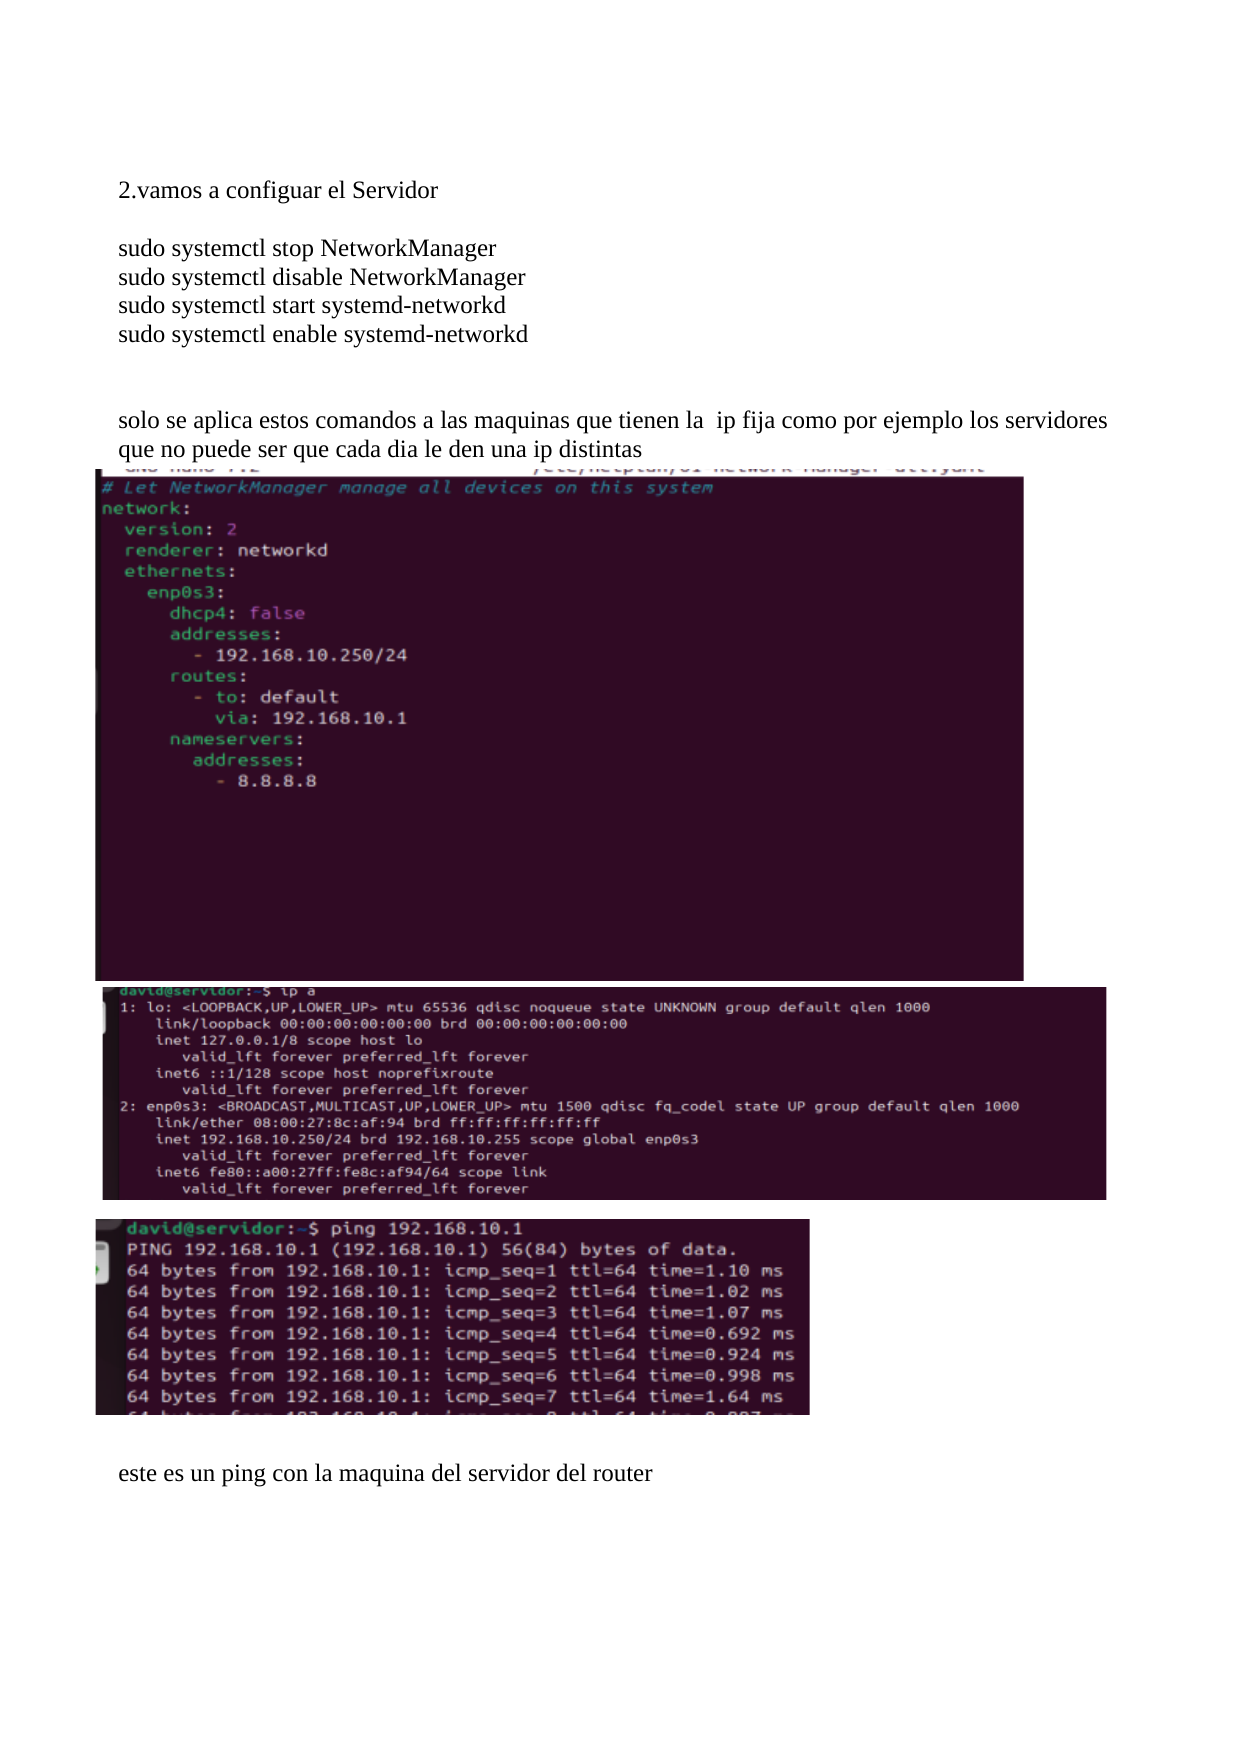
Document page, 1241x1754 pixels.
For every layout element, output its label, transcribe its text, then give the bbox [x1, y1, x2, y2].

text 2.vamos a configuar el Servidor [118, 176, 1122, 204]
picture [95, 1219, 810, 1415]
text este es un ping con la maquina del servidor del router [118, 1458, 1122, 1487]
text sudo systemctl stop NetworkManager sudo systemctl disable NetworkManager sudo systemctl start systemd-networkd sudo systemctl enable systemd-networkd [118, 233, 1122, 348]
picture [102, 987, 1107, 1200]
text solo se aplica estos comandos a las maquinas que tienen la ip fija como por ejemplo los servidores que no puede ser que cada dia le den una ip distintas [118, 348, 1122, 463]
picture [95, 469, 1024, 981]
